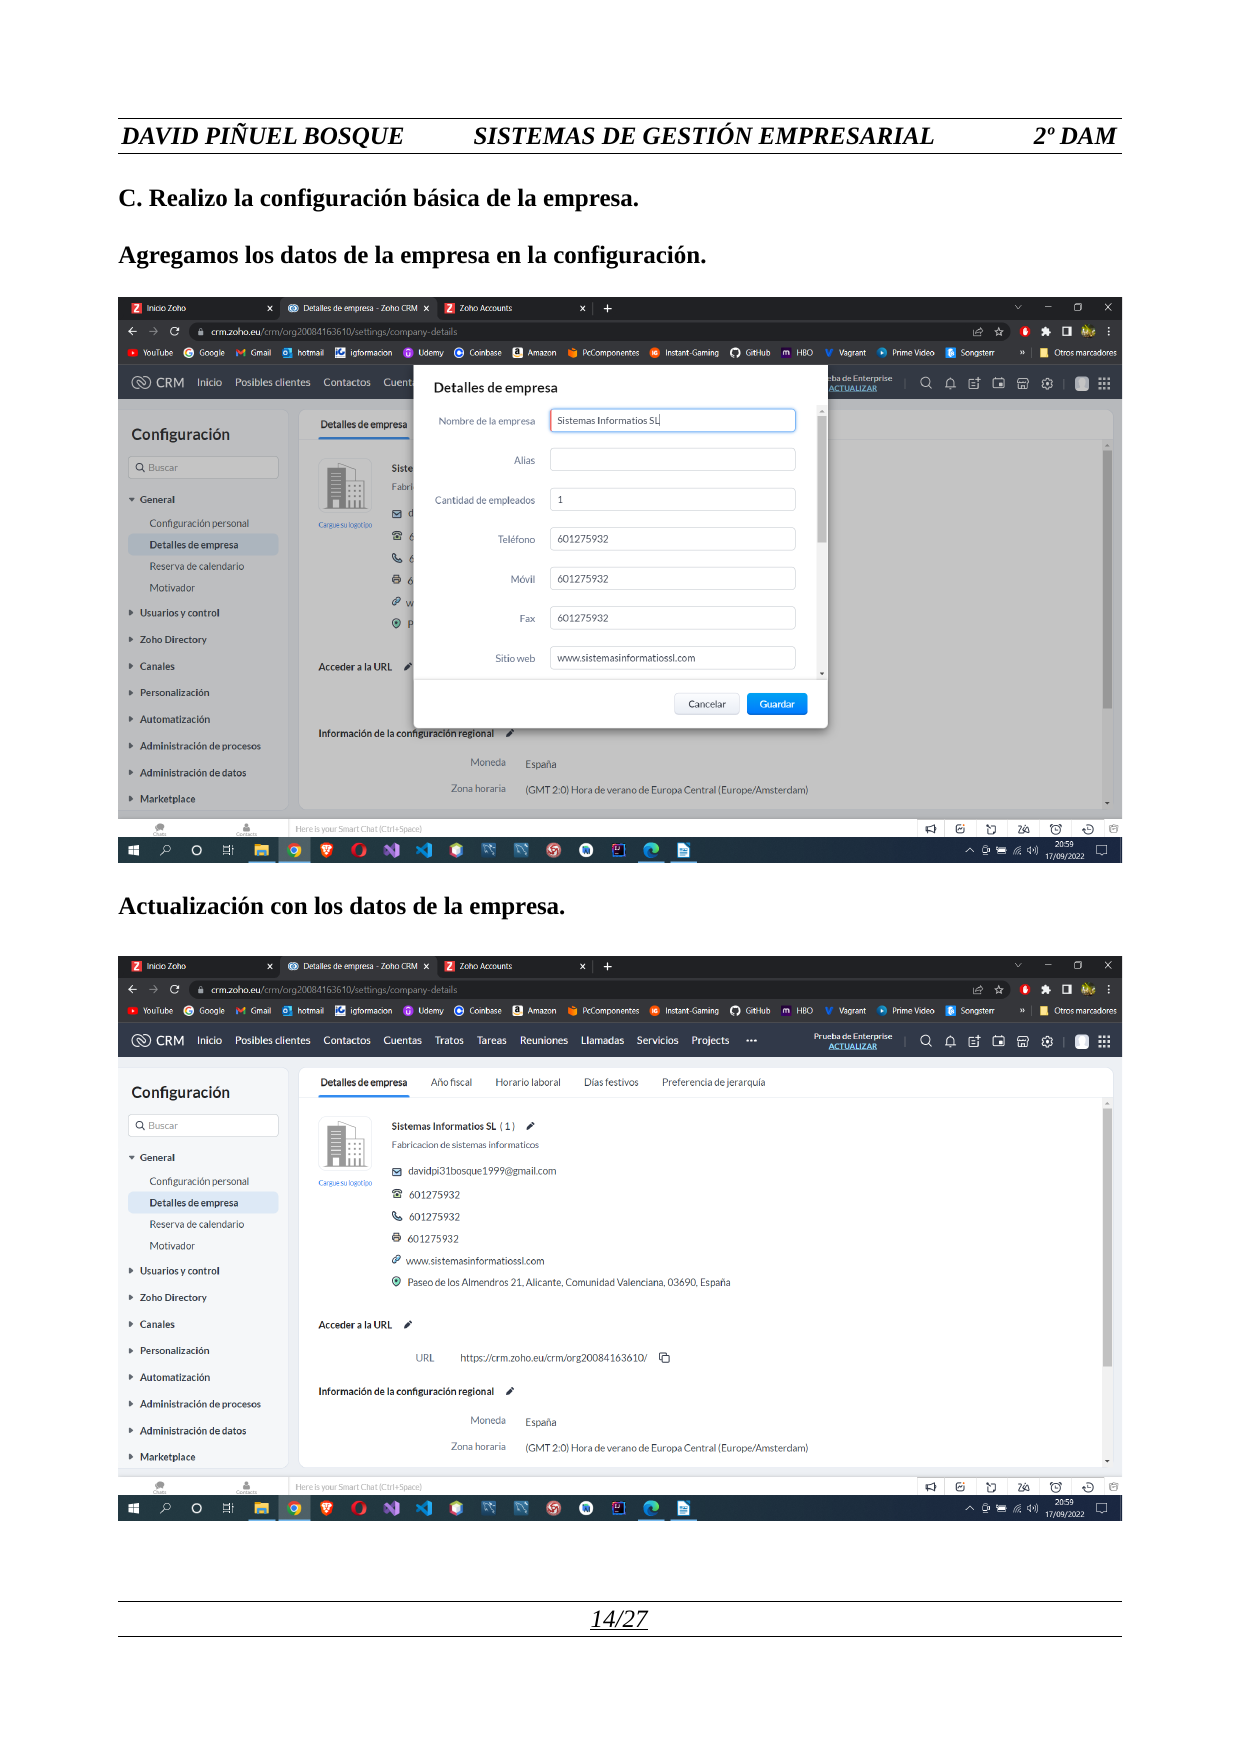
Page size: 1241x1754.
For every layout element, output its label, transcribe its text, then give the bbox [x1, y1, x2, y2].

text Agregamos los datos de la empresa en la configuración. [118, 240, 1122, 269]
text Actualización con los datos de la empresa. [118, 891, 1122, 920]
picture [118, 297, 1123, 863]
picture [118, 956, 1123, 1521]
text C. Realizo la configuración básica de la empresa. [118, 183, 1122, 211]
